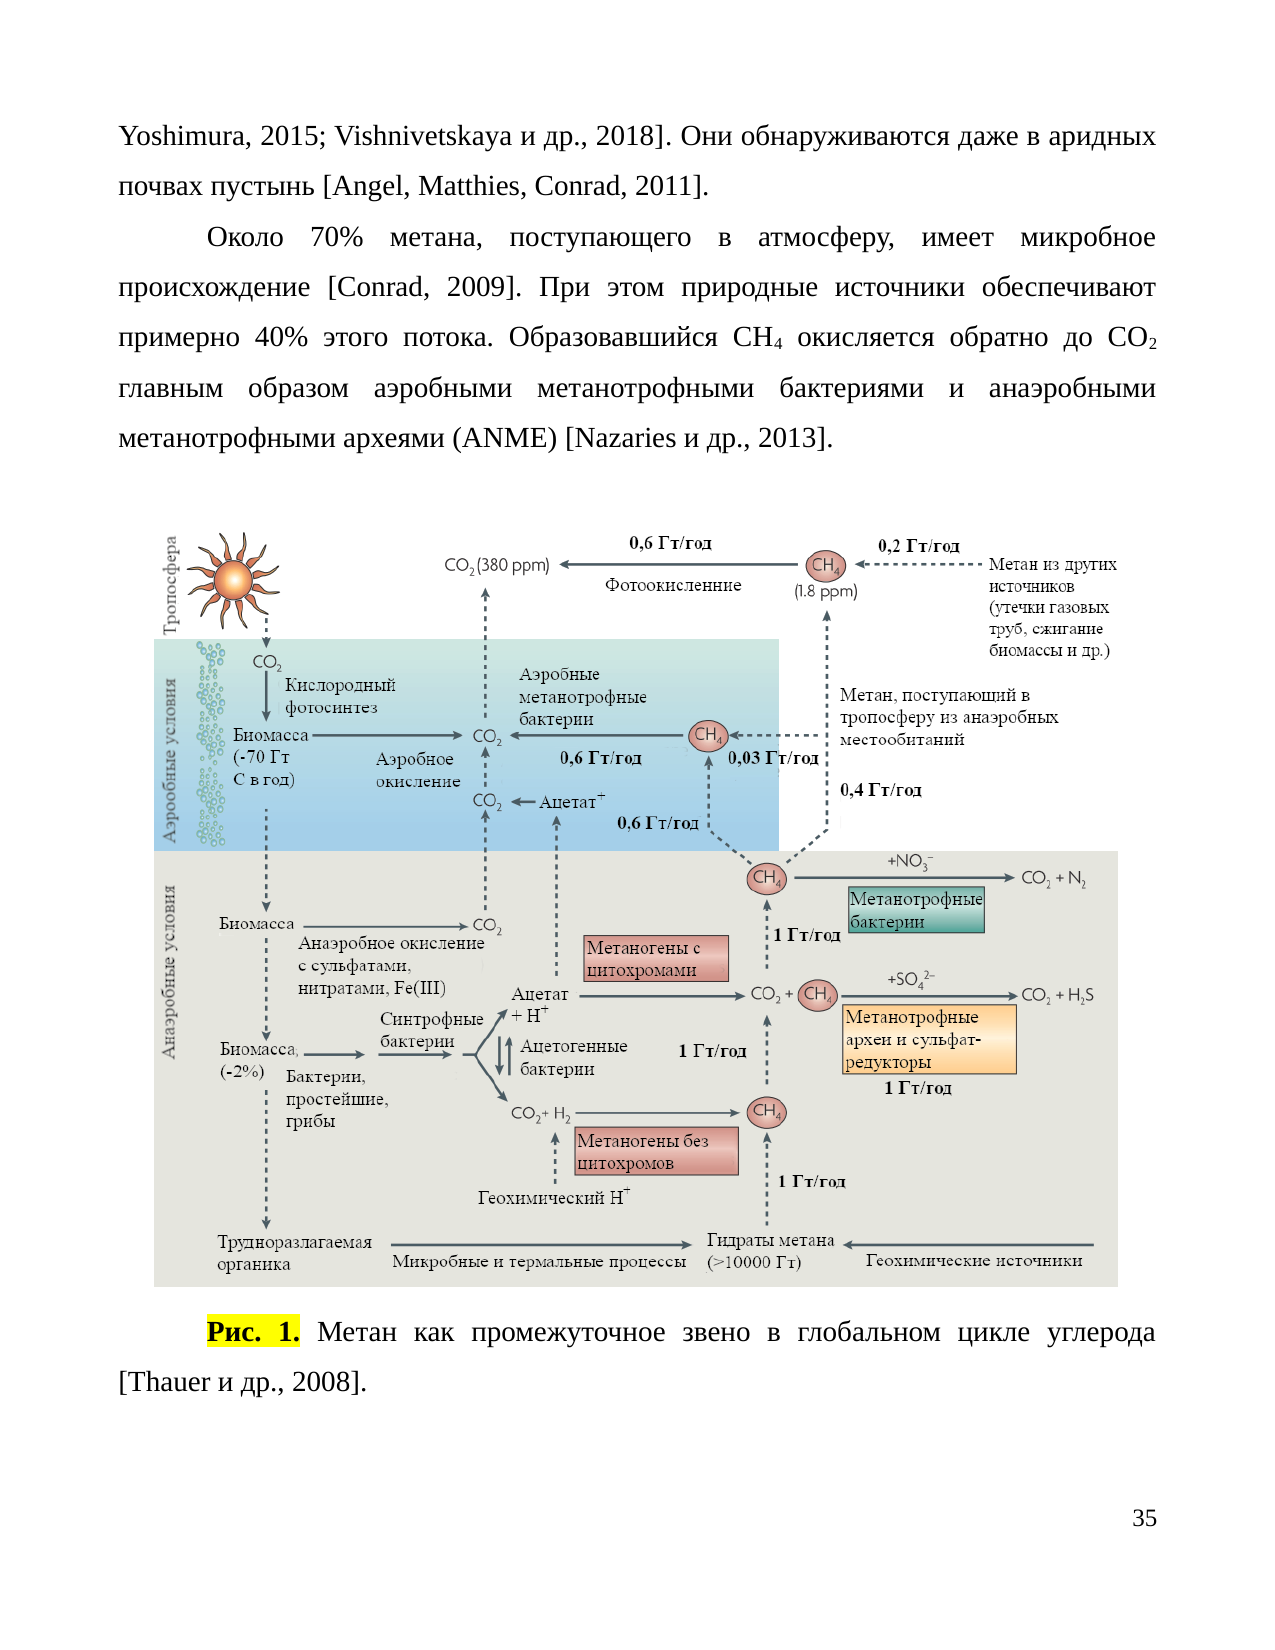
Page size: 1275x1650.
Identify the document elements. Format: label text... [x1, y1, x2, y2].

text Yoshimura, 2015; Vishnivetskaya и др., 2018]⁠. Они обнаруживаются даже в аридных почвах пустынь [Angel, Matthies, Conrad, 2011]⁠. [118, 118, 1157, 202]
text Около 70% метана, поступающего в атмосферу, имеет микробное происхождение [Conrad, 2009]⁠. При этом природные источники обеспечивают примерно 40% этого потока. Образовавшийся СН4 окисляется обратно до CO2 главным образом аэробными метанотрофными бактериями и анаэробными метанотрофными археями (ANME) [Nazaries и др., 2013]⁠. [118, 219, 1157, 453]
picture [142, 521, 1133, 1297]
text Рис. 1. Метан как промежуточное звено в глобальном цикле углерода [Thauer и др., 2008]⁠. [118, 521, 1157, 1398]
